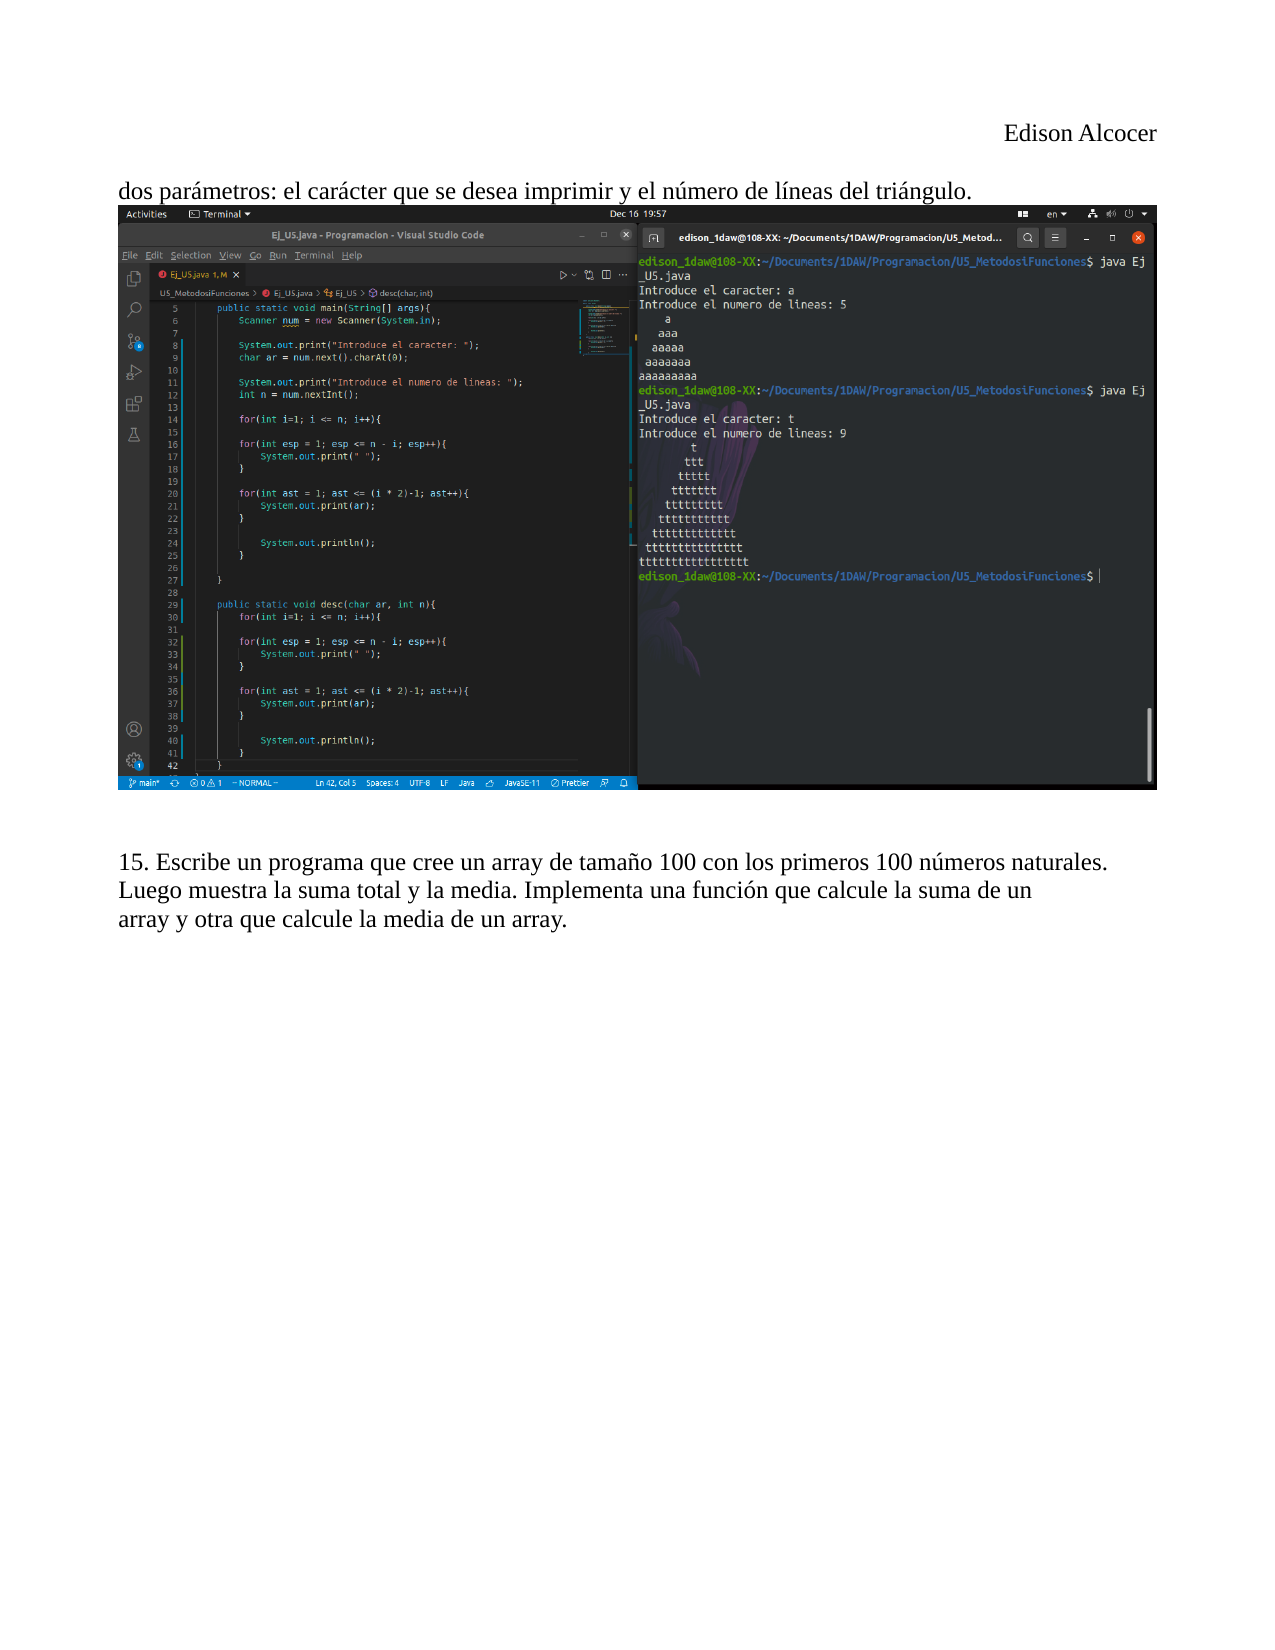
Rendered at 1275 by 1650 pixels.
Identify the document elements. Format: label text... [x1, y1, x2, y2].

text array y otra que calcule la media de un array. [118, 904, 1157, 933]
text Luego muestra la suma total y la media. Implementa una función que calcule la suma de un [118, 876, 1157, 904]
text dos parámetros: el carácter que se desea imprimir y el número de líneas del triángulo. [118, 176, 1157, 205]
text 15. Escribe un programa que cree un array de tamaño 100 con los primeros 100 números naturales. [118, 847, 1157, 876]
picture [118, 205, 1157, 790]
